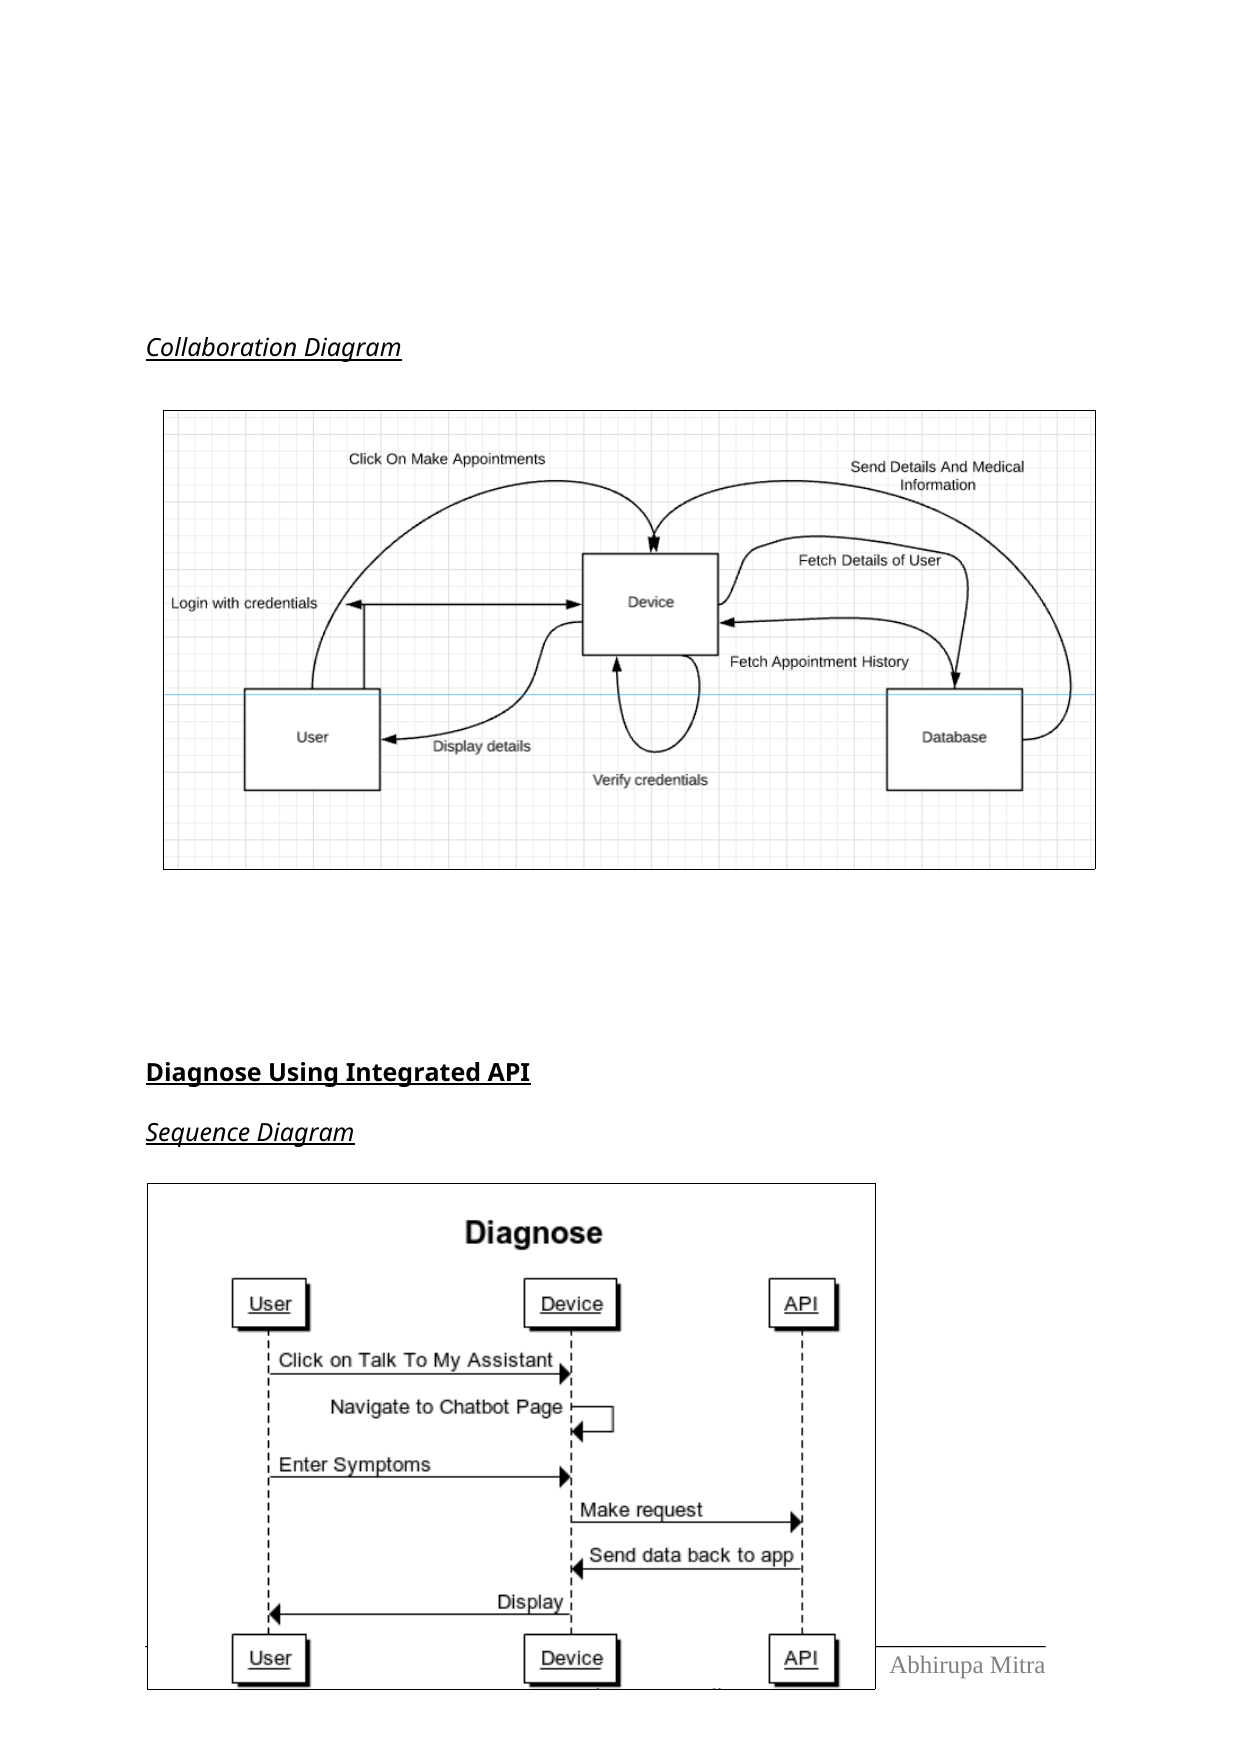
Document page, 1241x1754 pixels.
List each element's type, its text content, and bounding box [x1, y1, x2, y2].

picture [622, 1184, 875, 1689]
picture [431, 411, 1095, 869]
text Diagnose Using Integrated API [145, 1054, 1090, 1088]
text Sequence Diagram [145, 1114, 1090, 1148]
text Collaboration Diagram [145, 330, 1090, 364]
